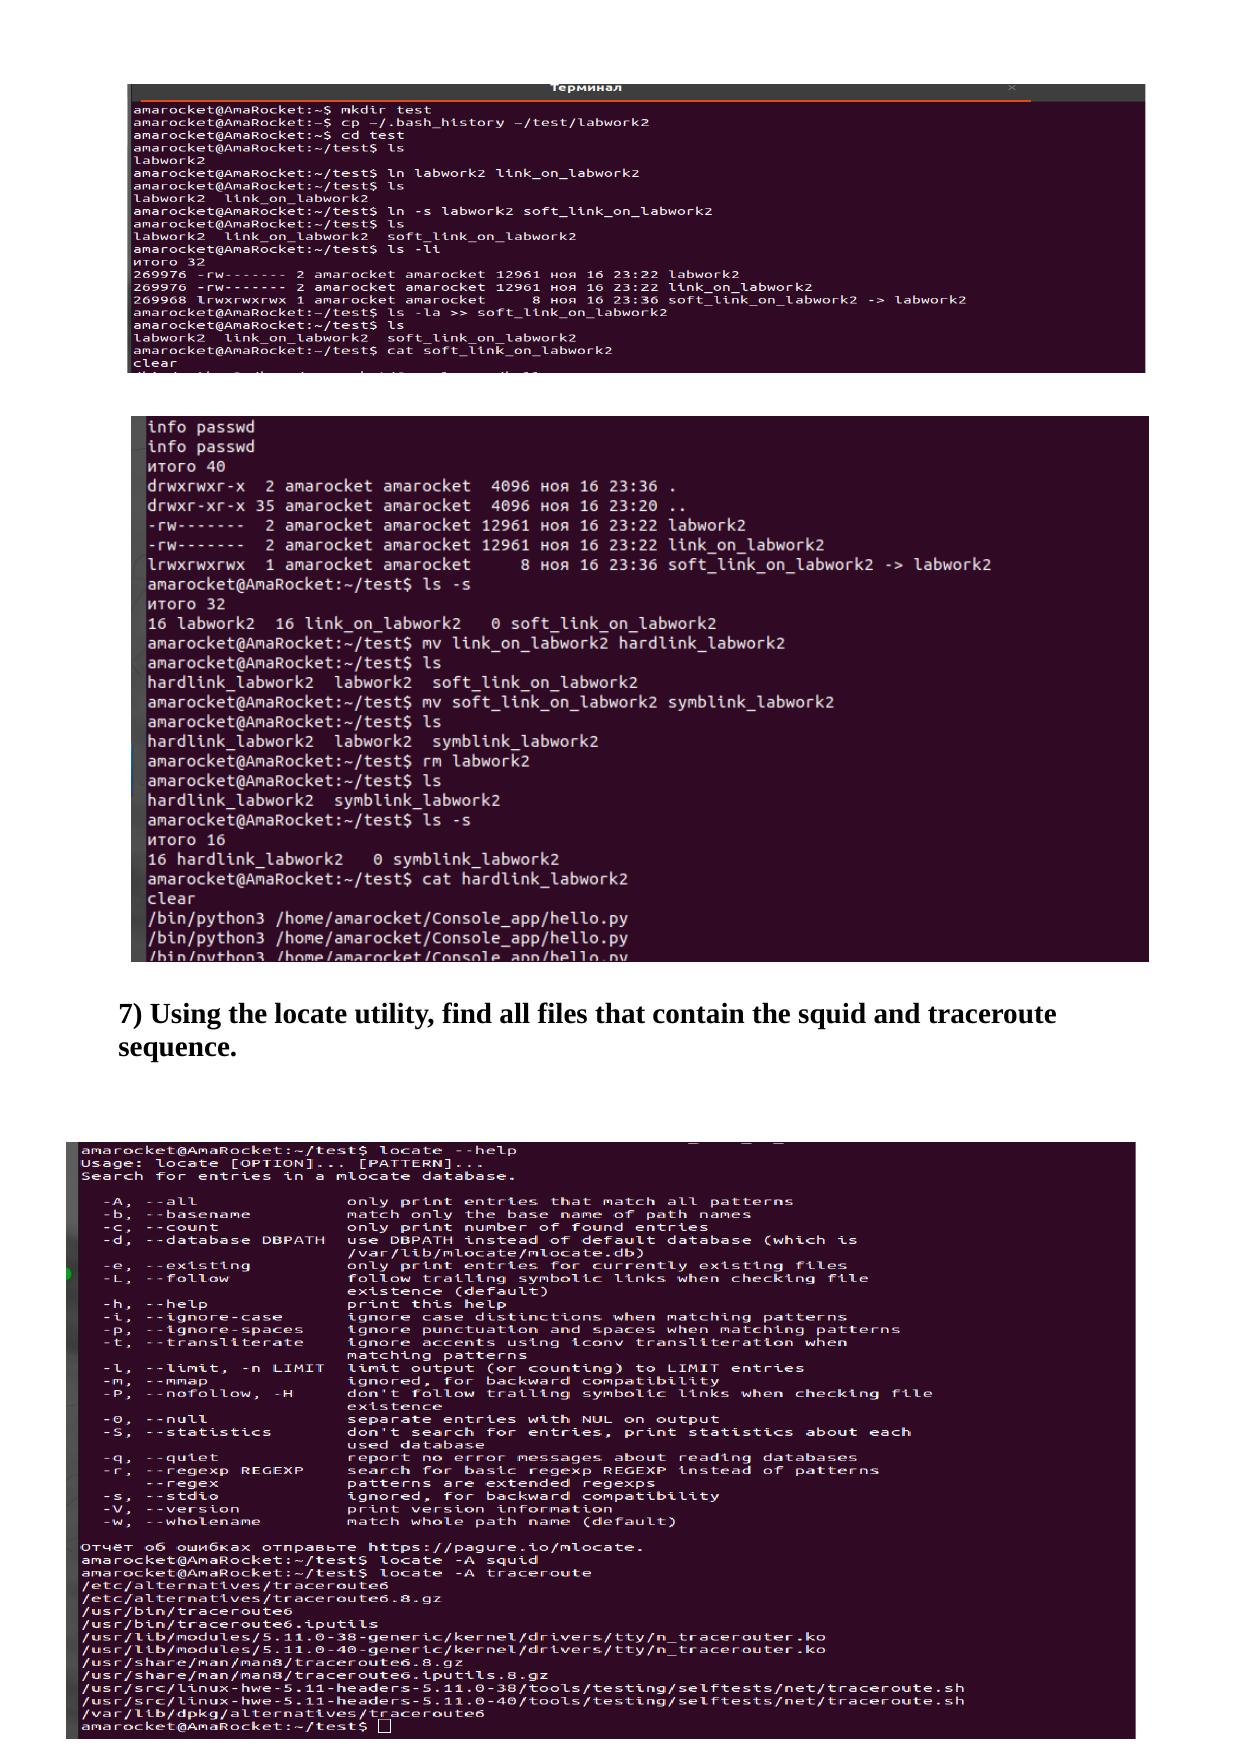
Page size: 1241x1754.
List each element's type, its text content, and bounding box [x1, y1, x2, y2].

text sequence. [118, 1029, 1122, 1063]
picture [66, 1142, 211, 1739]
text 7) Using the locate utility, find all files that contain the squid and traceroute [118, 996, 1122, 1029]
picture [127, 84, 320, 249]
